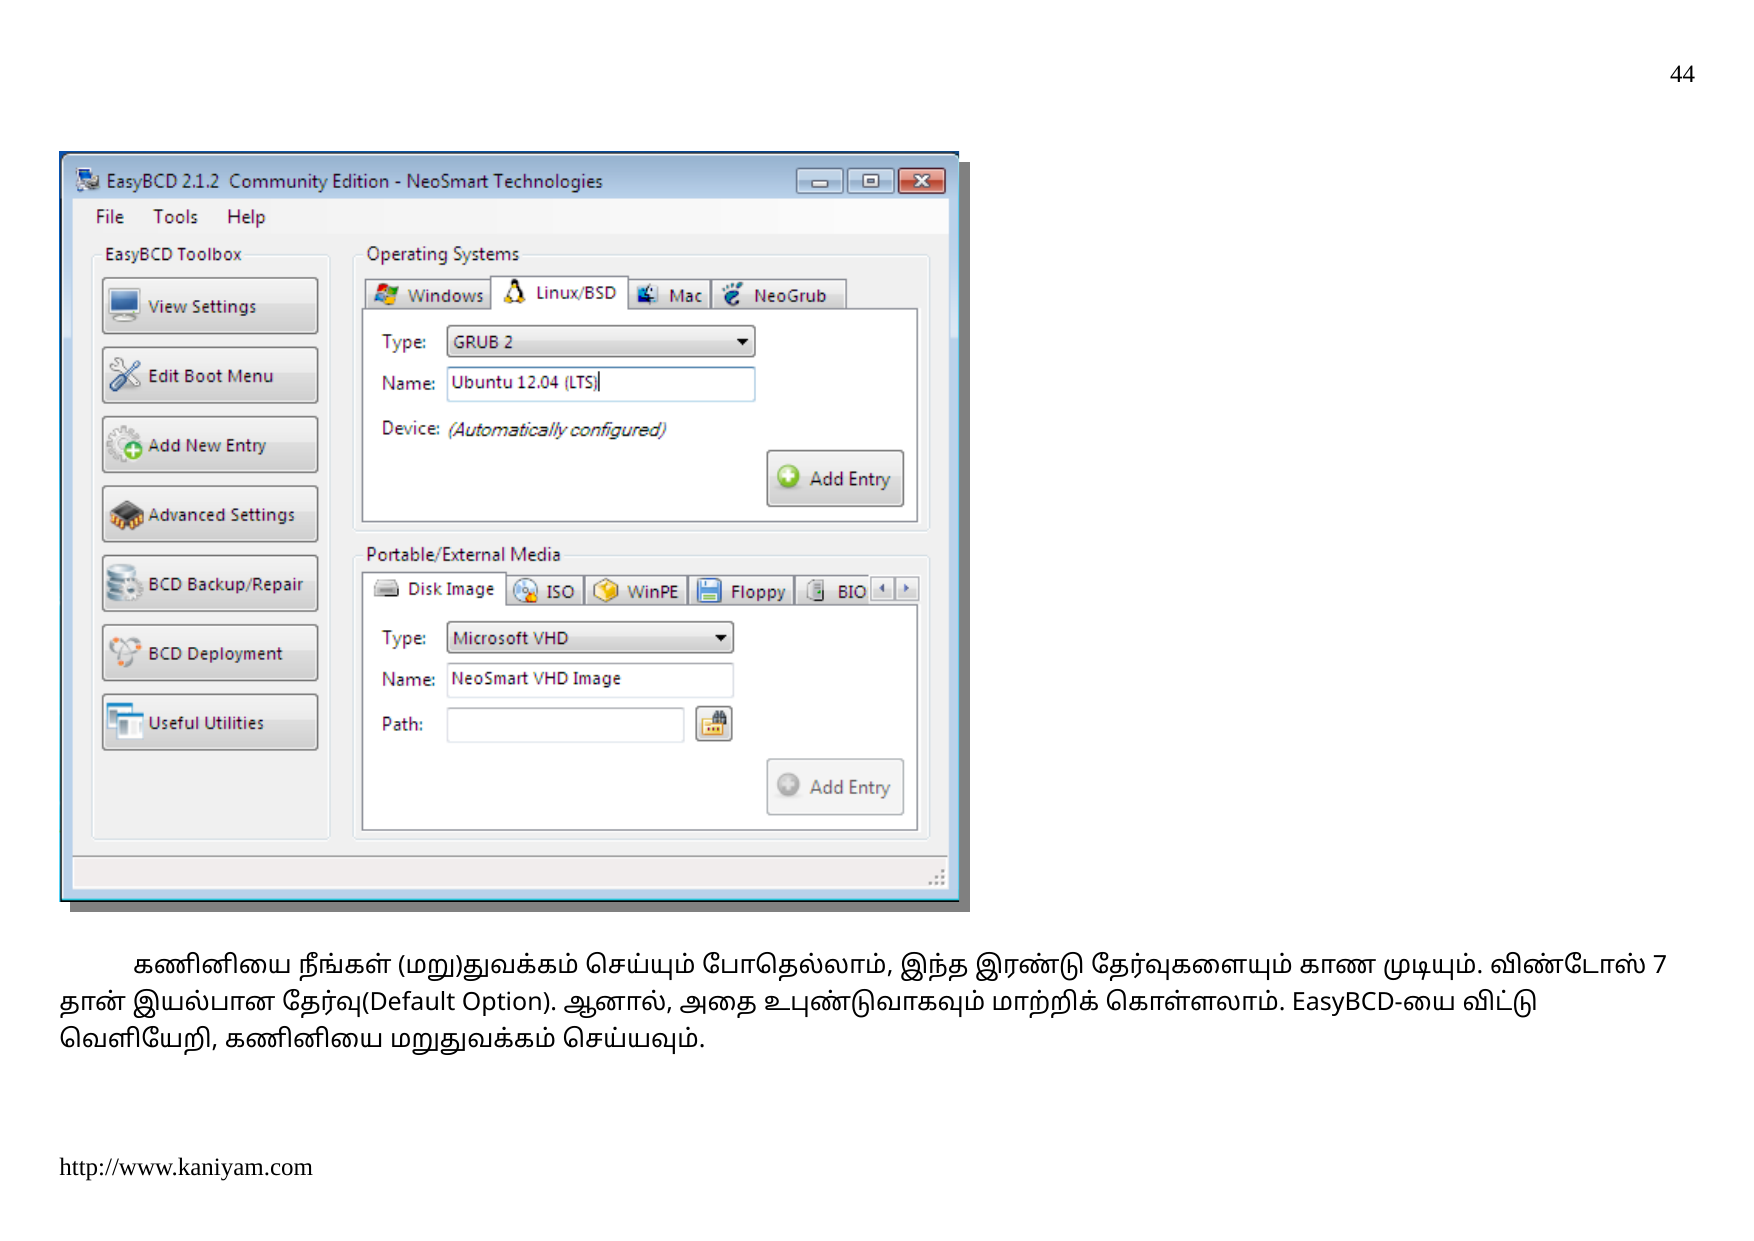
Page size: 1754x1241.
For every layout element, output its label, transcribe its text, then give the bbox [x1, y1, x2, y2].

picture [59, 151, 960, 902]
text கணினியை நீங்கள் (மறு)துவக்கம் செய்யும் போதெல்லாம், இந்த இரண்டு தேர்வுகளையும் காண முடியும். விண்டோஸ் 7 தான் இயல்பான தேர்வு(Default Option). ஆனால், அதை உபுண்டுவாகவும் மாற்றிக் கொள்ளலாம். EasyBCD-யை விட்டு வெளியேறி, கணினியை மறுதுவக்கம் செய்யவும். [59, 946, 1695, 1057]
